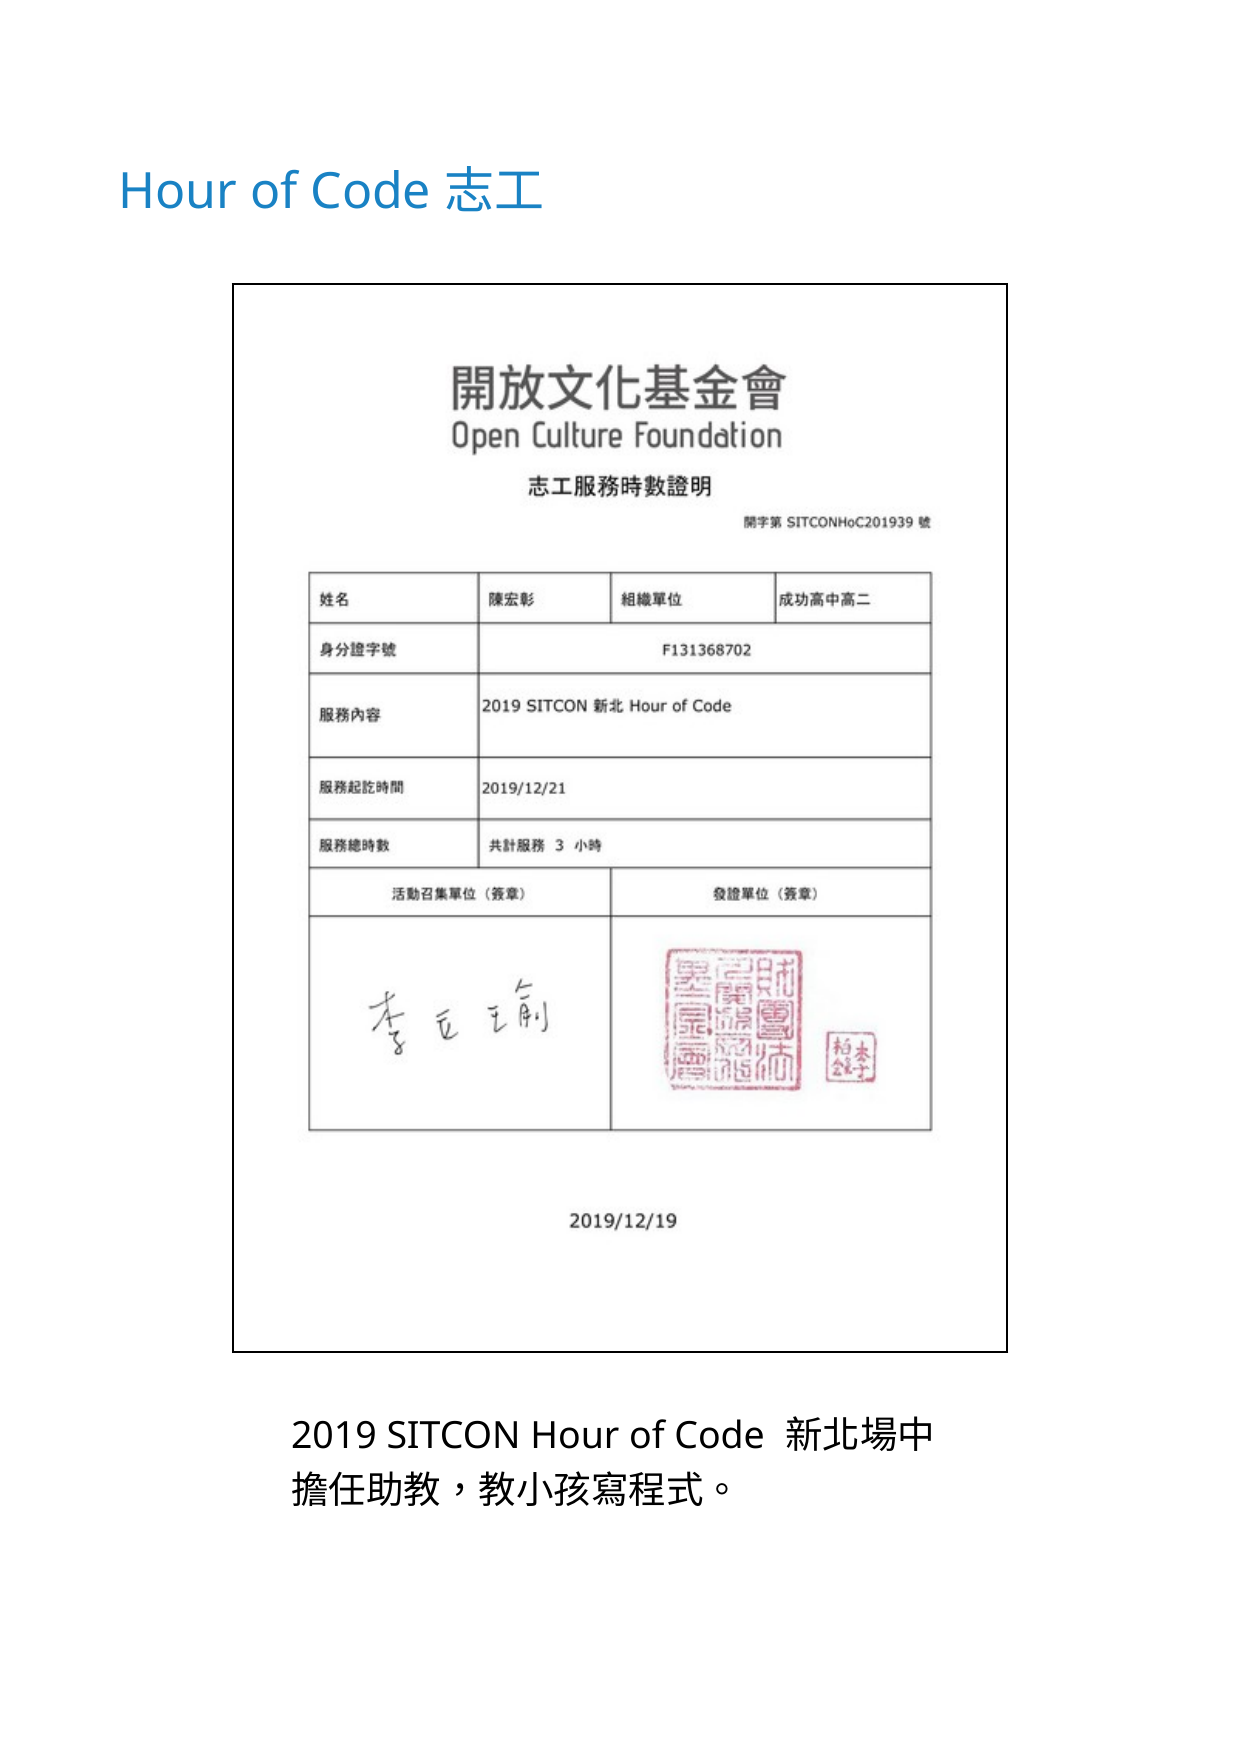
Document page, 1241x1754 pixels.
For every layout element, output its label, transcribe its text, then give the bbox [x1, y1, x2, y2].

subtitle Hour of Code 志工 [118, 151, 1122, 223]
picture [236, 287, 1004, 1348]
